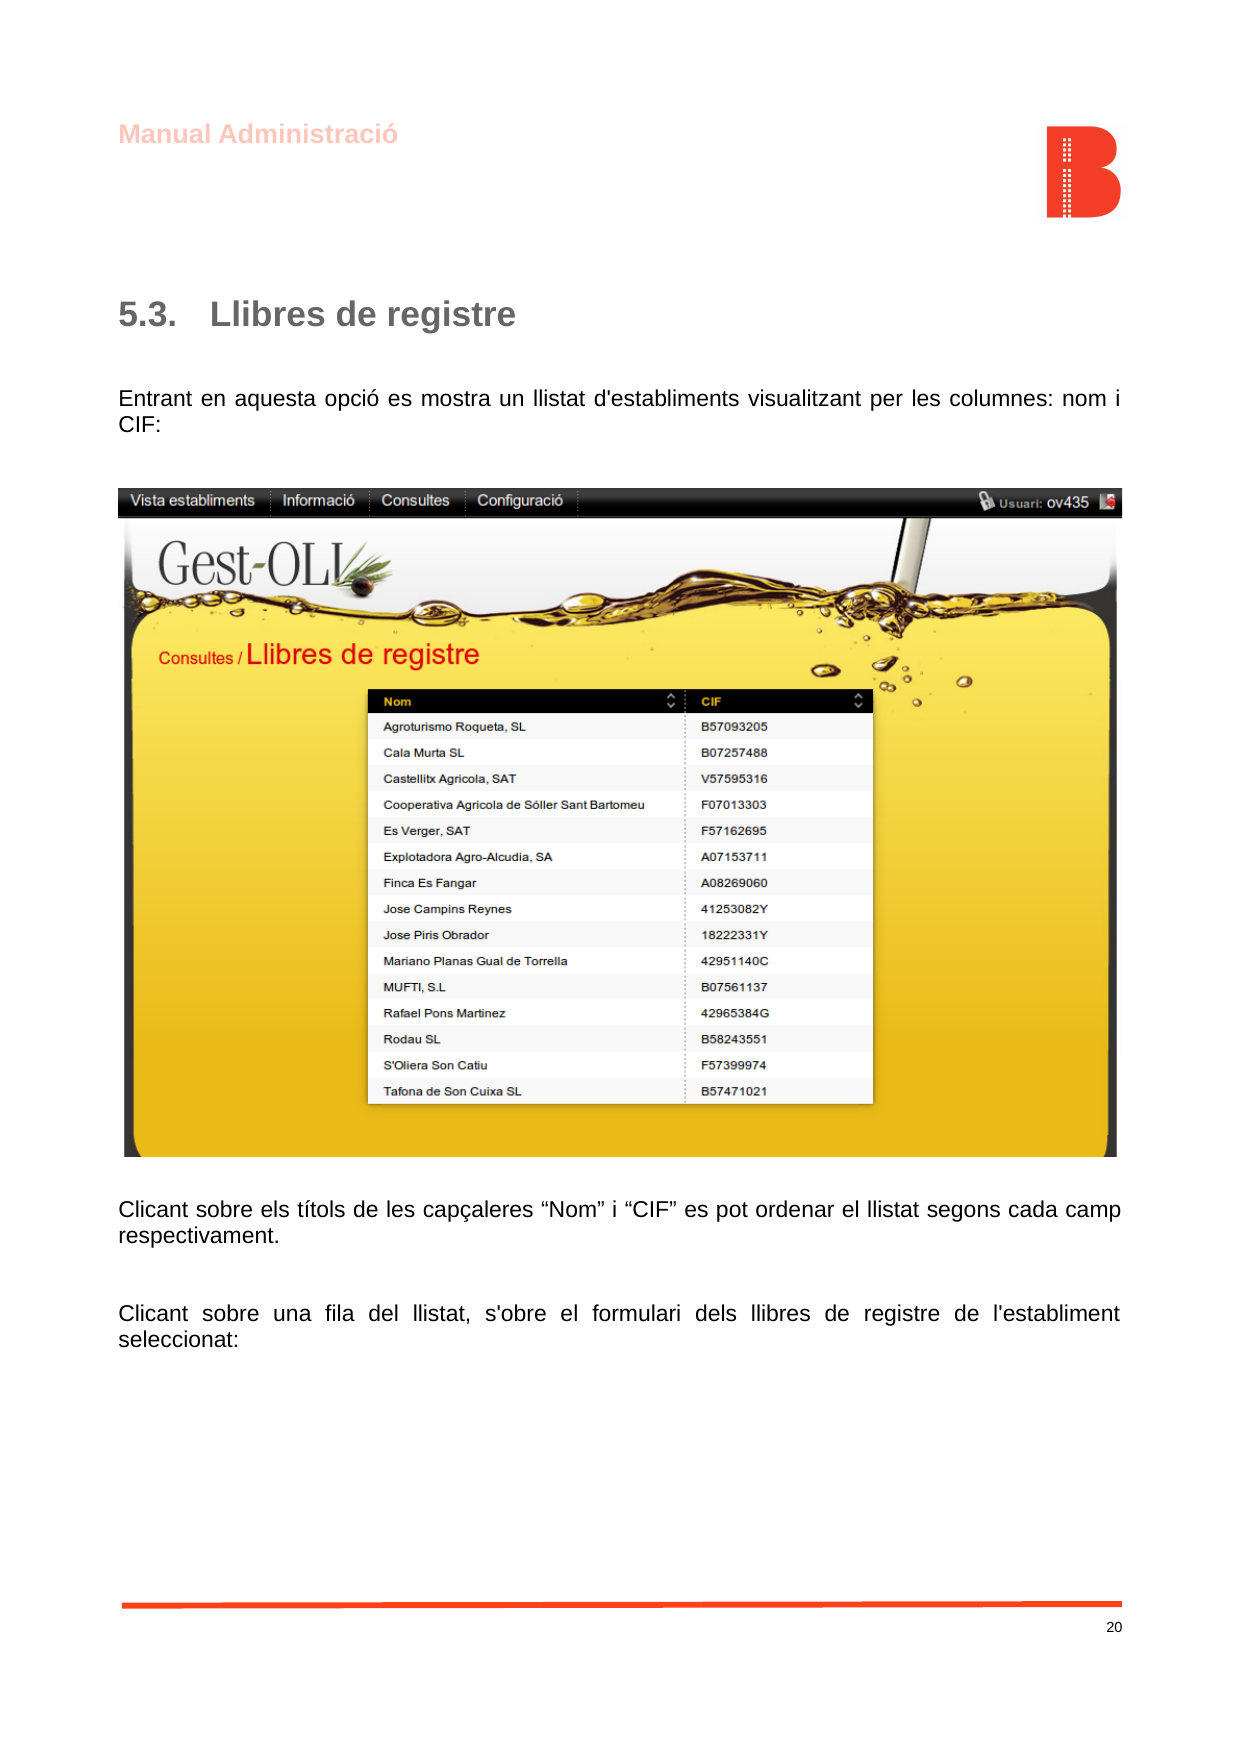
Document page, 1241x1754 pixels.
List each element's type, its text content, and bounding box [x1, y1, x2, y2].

subtitle Llibres de registre [118, 293, 1122, 333]
text Clicant sobre una fila del llistat, s'obre el formulari dels llibres de registre de l'establiment seleccionat: [118, 1300, 1122, 1352]
picture [1036, 124, 1130, 221]
picture [118, 488, 1123, 1157]
text Clicant sobre els títols de les capçaleres “Nom” i “CIF” es pot ordenar el llistat segons cada camp respectivament. [118, 1196, 1122, 1248]
text Entrant en aquesta opció es mostra un llistat d'establiments visualitzant per les columnes: nom i CIF: [118, 385, 1122, 437]
